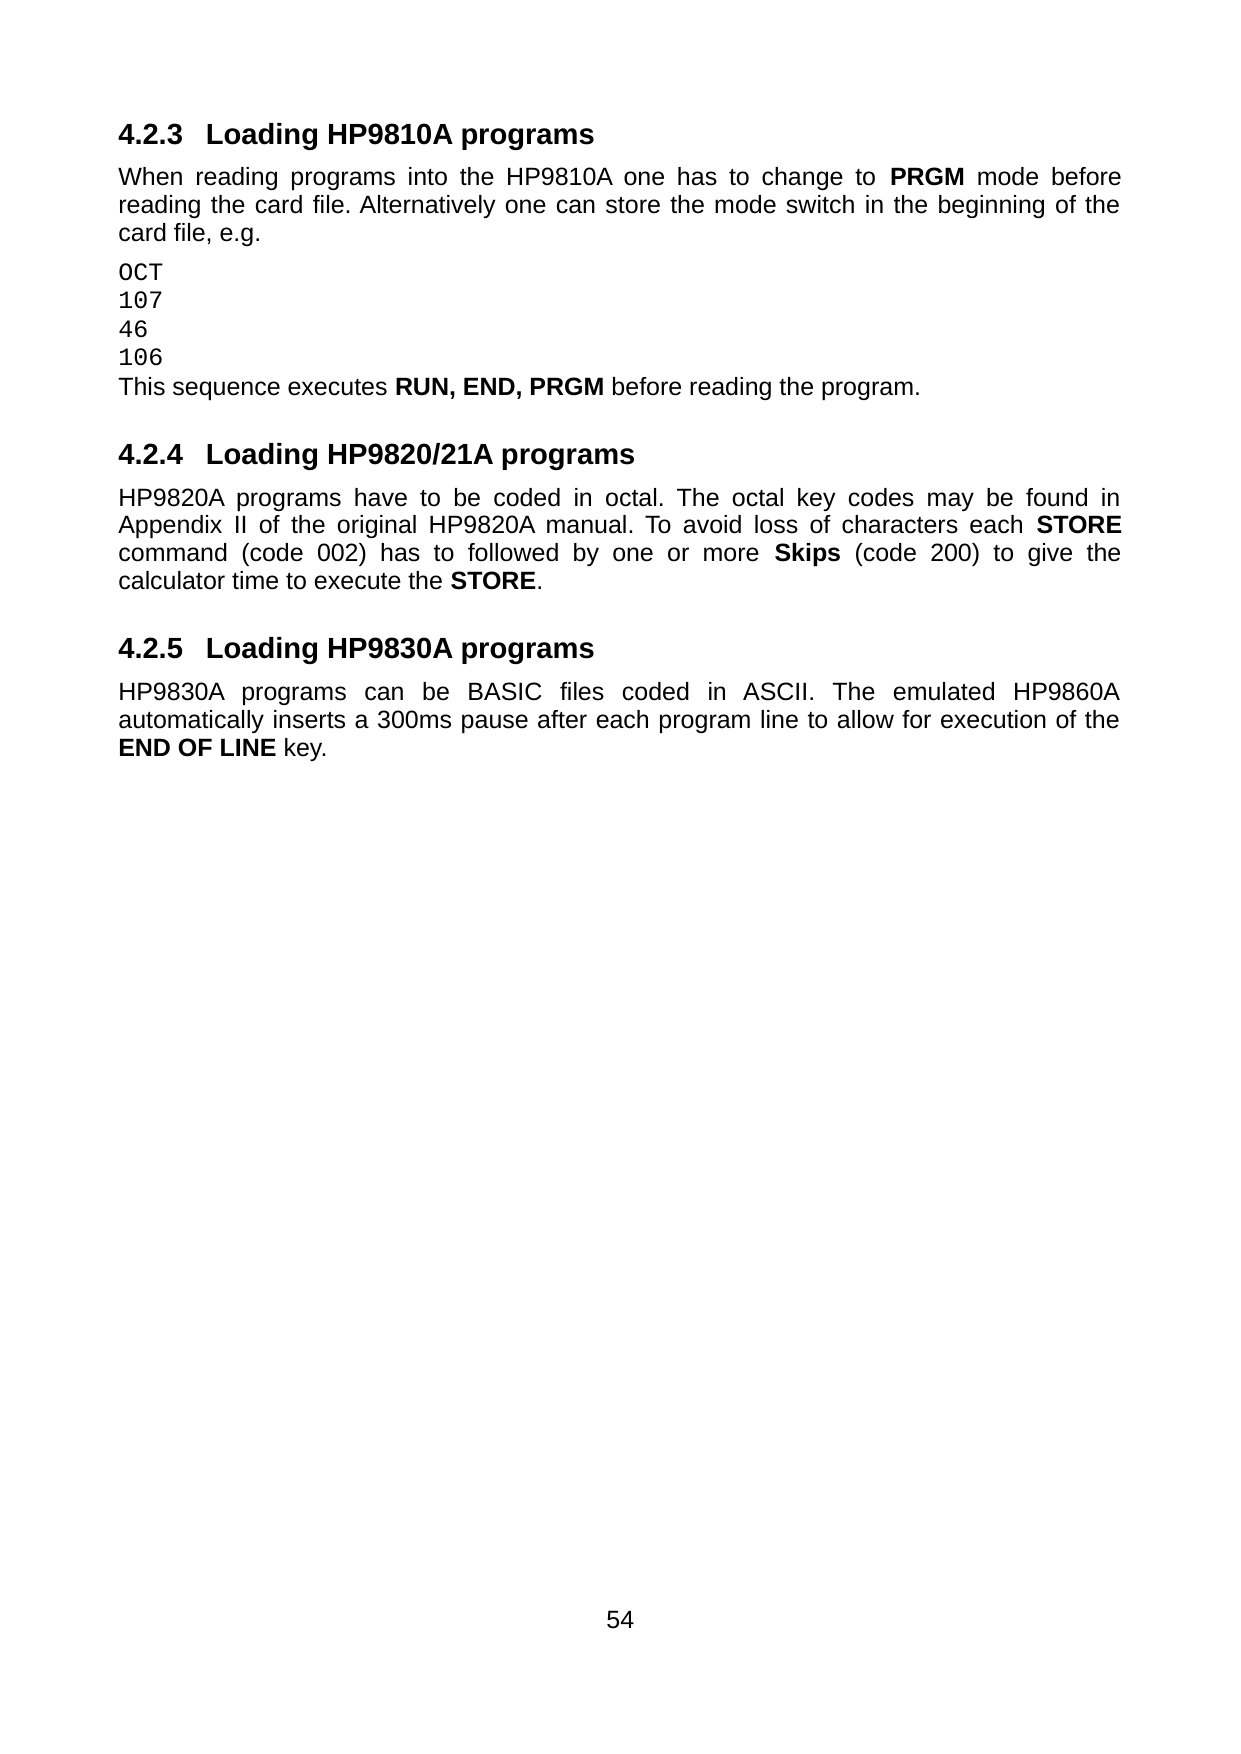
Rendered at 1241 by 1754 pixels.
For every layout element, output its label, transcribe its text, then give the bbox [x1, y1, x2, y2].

text HP9830A programs can be BASIC files coded in ASCII. The emulated HP9860A automatically inserts a 300ms pause after each program line to allow for execution of the END OF LINE key. [118, 678, 1122, 761]
text This sequence executes RUN, END, PRGM before reading the program. [118, 373, 1122, 401]
subtitle Loading HP9810A programs [118, 118, 1122, 151]
text 46 [118, 316, 1122, 344]
text OCT [118, 259, 1122, 288]
text 107 [118, 288, 1122, 316]
subtitle Loading HP9820/21A programs [118, 438, 1122, 471]
subtitle Loading HP9830A programs [118, 632, 1122, 665]
text 106 [118, 344, 1122, 373]
text When reading programs into the HP9810A one has to change to PRGM mode before reading the card file. Alternatively one can store the mode switch in the beginning of the card file, e.g. [118, 163, 1122, 247]
text HP9820A programs have to be coded in octal. The octal key codes may be found in Appendix II of the original HP9820A manual. To avoid loss of characters each STORE command (code 002) has to followed by one or more Skips (code 200) to give the calculator time to execute the STORE. [118, 483, 1122, 595]
